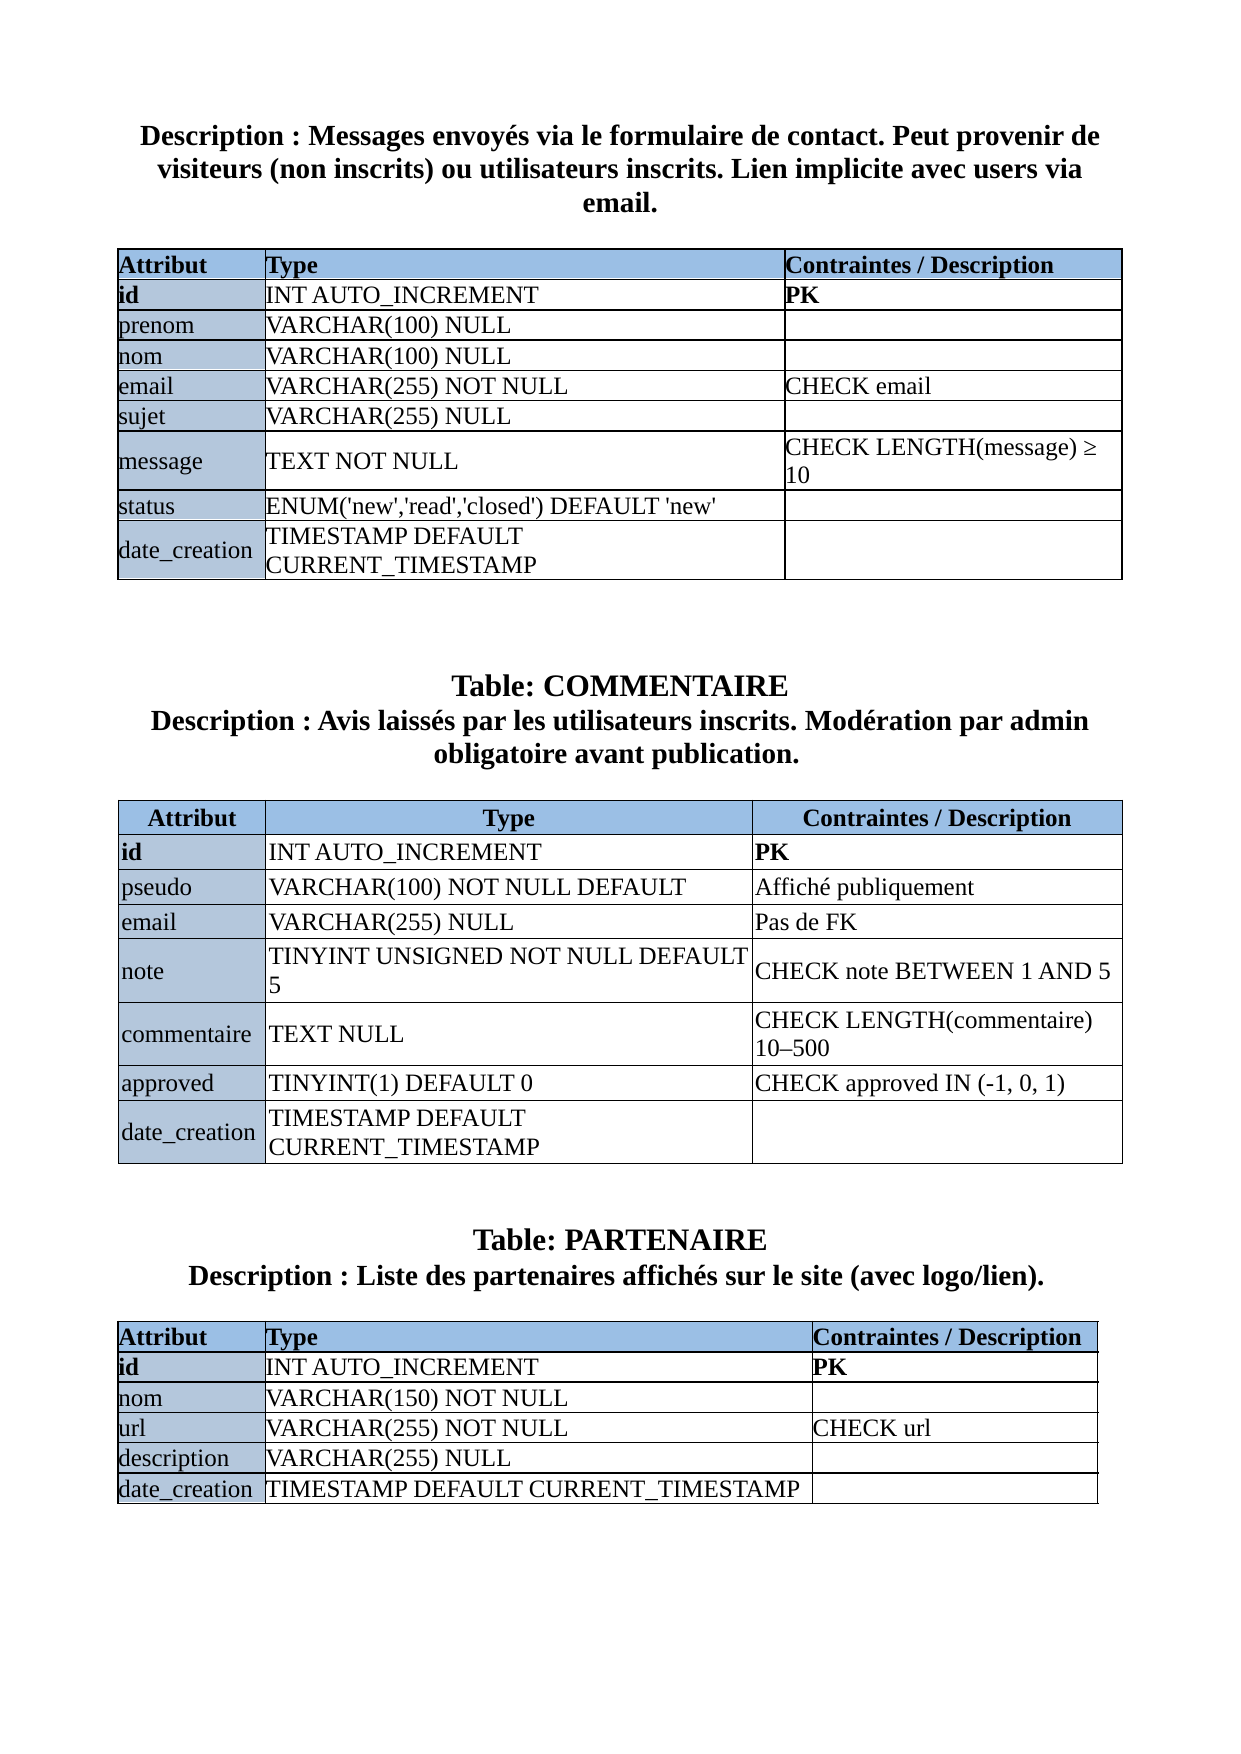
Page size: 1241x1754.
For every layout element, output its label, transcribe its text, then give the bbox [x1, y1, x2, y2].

table_cell note [119, 939, 265, 1002]
table_cell VARCHAR(255) NOT NULL [266, 1413, 812, 1442]
table_cell TIMESTAMP DEFAULT CURRENT_TIMESTAMP [266, 1474, 812, 1502]
table_cell PK [813, 1353, 1097, 1381]
table_cell nom [119, 1383, 265, 1412]
table_cell VARCHAR(255) NULL [266, 905, 752, 938]
table_cell INT AUTO_INCREMENT [266, 280, 784, 309]
table_cell email [119, 905, 265, 938]
table_cell CHECK note BETWEEN 1 AND 5 [753, 939, 1122, 1002]
table_header Attribut [119, 1322, 265, 1351]
table_cell date_creation [119, 521, 265, 578]
table_cell INT AUTO_INCREMENT [266, 835, 752, 869]
table_cell VARCHAR(100) NULL [266, 311, 784, 339]
table_cell VARCHAR(255) NULL [266, 1443, 812, 1472]
table_cell INT AUTO_INCREMENT [266, 1353, 812, 1381]
subtitle Description : Messages envoyés via le formulaire de contact. Peut provenir de visiteurs (non inscrits) ou utilisateurs inscrits. Lien implicite avec users via email. [118, 118, 1122, 219]
subtitle Table: PARTENAIRE [118, 1222, 1122, 1258]
table_cell [786, 311, 1121, 339]
table_cell TINYINT UNSIGNED NOT NULL DEFAULT 5 [266, 939, 752, 1002]
table_cell TINYINT(1) DEFAULT 0 [266, 1066, 752, 1100]
table_cell TIMESTAMP DEFAULT CURRENT_TIMESTAMP [266, 1101, 752, 1163]
table_cell date_creation [119, 1101, 265, 1163]
table_cell VARCHAR(255) NOT NULL [266, 371, 784, 400]
table_cell PK [786, 280, 1121, 309]
subtitle Description : Liste des partenaires affichés sur le site (avec logo/lien). [118, 1258, 1122, 1291]
table_cell status [119, 491, 265, 519]
table_header Attribut [119, 250, 265, 278]
table_header Type [266, 250, 784, 278]
table_cell description [119, 1443, 265, 1472]
table_cell CHECK email [786, 371, 1121, 400]
table_cell [786, 491, 1121, 519]
table_cell [813, 1443, 1097, 1472]
table_cell date_creation [119, 1474, 265, 1502]
table_cell [813, 1474, 1097, 1502]
table_cell commentaire [119, 1003, 265, 1065]
table_cell nom [119, 341, 265, 369]
table_cell CHECK LENGTH(message) ≥ 10 [786, 432, 1121, 489]
table_cell TIMESTAMP DEFAULT CURRENT_TIMESTAMP [266, 521, 784, 578]
subtitle Table: COMMENTAIRE [118, 667, 1122, 703]
table_cell CHECK approved IN (-1, 0, 1) [753, 1066, 1122, 1100]
table_cell PK [753, 835, 1122, 869]
table_cell TEXT NOT NULL [266, 432, 784, 489]
table_cell VARCHAR(255) NULL [266, 401, 784, 430]
table_cell id [119, 1353, 265, 1381]
table_cell CHECK LENGTH(commentaire) 10–500 [753, 1003, 1122, 1065]
table_cell [813, 1383, 1097, 1412]
table_cell url [119, 1413, 265, 1442]
table_cell email [119, 371, 265, 400]
table_cell [786, 521, 1121, 578]
table_header Contraintes / Description [813, 1322, 1097, 1351]
table_header Attribut [119, 801, 265, 834]
table_cell id [119, 280, 265, 309]
table_cell [786, 401, 1121, 430]
table_cell sujet [119, 401, 265, 430]
table_cell prenom [119, 311, 265, 339]
table_cell [753, 1101, 1122, 1163]
table_cell VARCHAR(100) NULL [266, 341, 784, 369]
table_cell id [119, 835, 265, 869]
table_cell pseudo [119, 870, 265, 904]
subtitle Description : Avis laissés par les utilisateurs inscrits. Modération par admin obligatoire avant publication. [118, 703, 1122, 770]
table_header Type [266, 801, 752, 834]
table_cell approved [119, 1066, 265, 1100]
table_cell TEXT NULL [266, 1003, 752, 1065]
table_cell CHECK url [813, 1413, 1097, 1442]
table_cell VARCHAR(100) NOT NULL DEFAULT [266, 870, 752, 904]
table_cell VARCHAR(150) NOT NULL [266, 1383, 812, 1412]
table_cell message [119, 432, 265, 489]
table_cell ENUM('new','read','closed') DEFAULT 'new' [266, 491, 784, 519]
table_header Contraintes / Description [786, 250, 1121, 278]
table_header Type [266, 1322, 812, 1351]
table_header Contraintes / Description [753, 801, 1122, 834]
table_cell Pas de FK [753, 905, 1122, 938]
table_cell [786, 341, 1121, 369]
table_cell Affiché publiquement [753, 870, 1122, 904]
